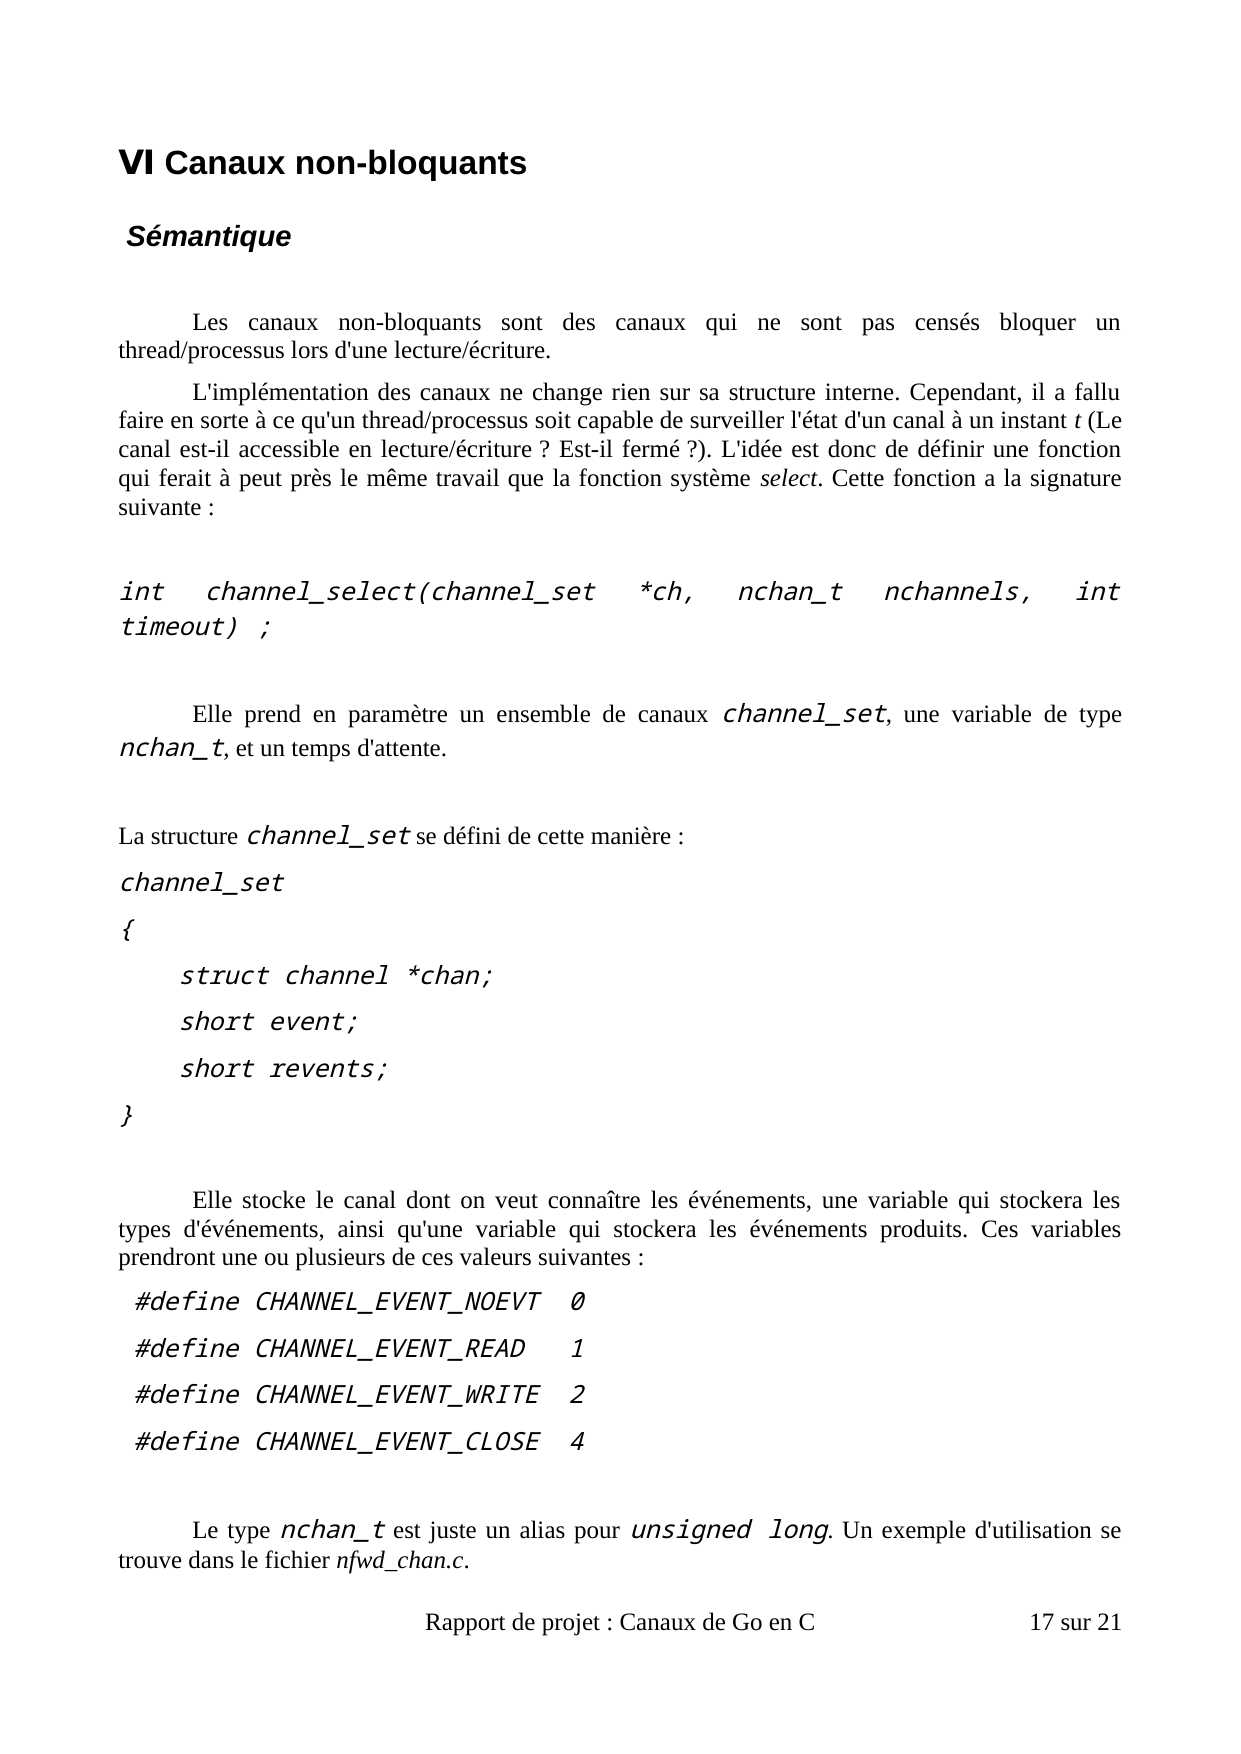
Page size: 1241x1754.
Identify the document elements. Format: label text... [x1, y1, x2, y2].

text L'implémentation des canaux ne change rien sur sa structure interne. Cependant, il a fallu faire en sorte à ce qu'un thread/processus soit capable de surveiller l'état d'un canal à un instant t (Le canal est-il accessible en lecture/écriture ? Est-il fermé ?). L'idée est donc de définir une fonction qui ferait à peut près le même travail que la fonction système select. Cette fonction a la signature suivante : [118, 377, 1122, 520]
text struct channel *chan; [118, 957, 1122, 992]
text channel_set [118, 864, 1122, 898]
text #define CHANNEL_EVENT_WRITE 2 [118, 1377, 1122, 1411]
text } [118, 1097, 1122, 1131]
text short event; [118, 1004, 1122, 1038]
text #define CHANNEL_EVENT_CLOSE 4 [118, 1423, 1122, 1457]
text Le type nchan_t est juste un alias pour unsigned long. Un exemple d'utilisation se trouve dans le fichier nfwd_chan.c. [118, 1511, 1122, 1574]
subtitle Ⅵ Canaux non-bloquants [118, 143, 1122, 182]
text #define CHANNEL_EVENT_READ 1 [118, 1330, 1122, 1364]
text La structure channel_set se défini de cette manière : [118, 818, 1122, 852]
text #define CHANNEL_EVENT_NOEVT 0 [118, 1284, 1122, 1318]
subtitle Sémantique [118, 219, 1122, 253]
text Elle prend en paramètre un ensemble de canaux channel_set, une variable de type nchan_t, et un temps d'attente. [118, 696, 1122, 764]
text Elle stocke le canal dont on veut connaître les événements, une variable qui stockera les types d'événements, ainsi qu'une variable qui stockera les événements produits. Ces variables prendront une ou plusieurs de ces valeurs suivantes : [118, 1185, 1122, 1271]
text { [118, 911, 1122, 945]
text short revents; [118, 1051, 1122, 1085]
text int channel_select(channel_set *ch, nchan_t nchannels, int timeout) ; [118, 574, 1122, 642]
text Les canaux non-bloquants sont des canaux qui ne sont pas censés bloquer un thread/processus lors d'une lecture/écriture. [118, 307, 1122, 364]
